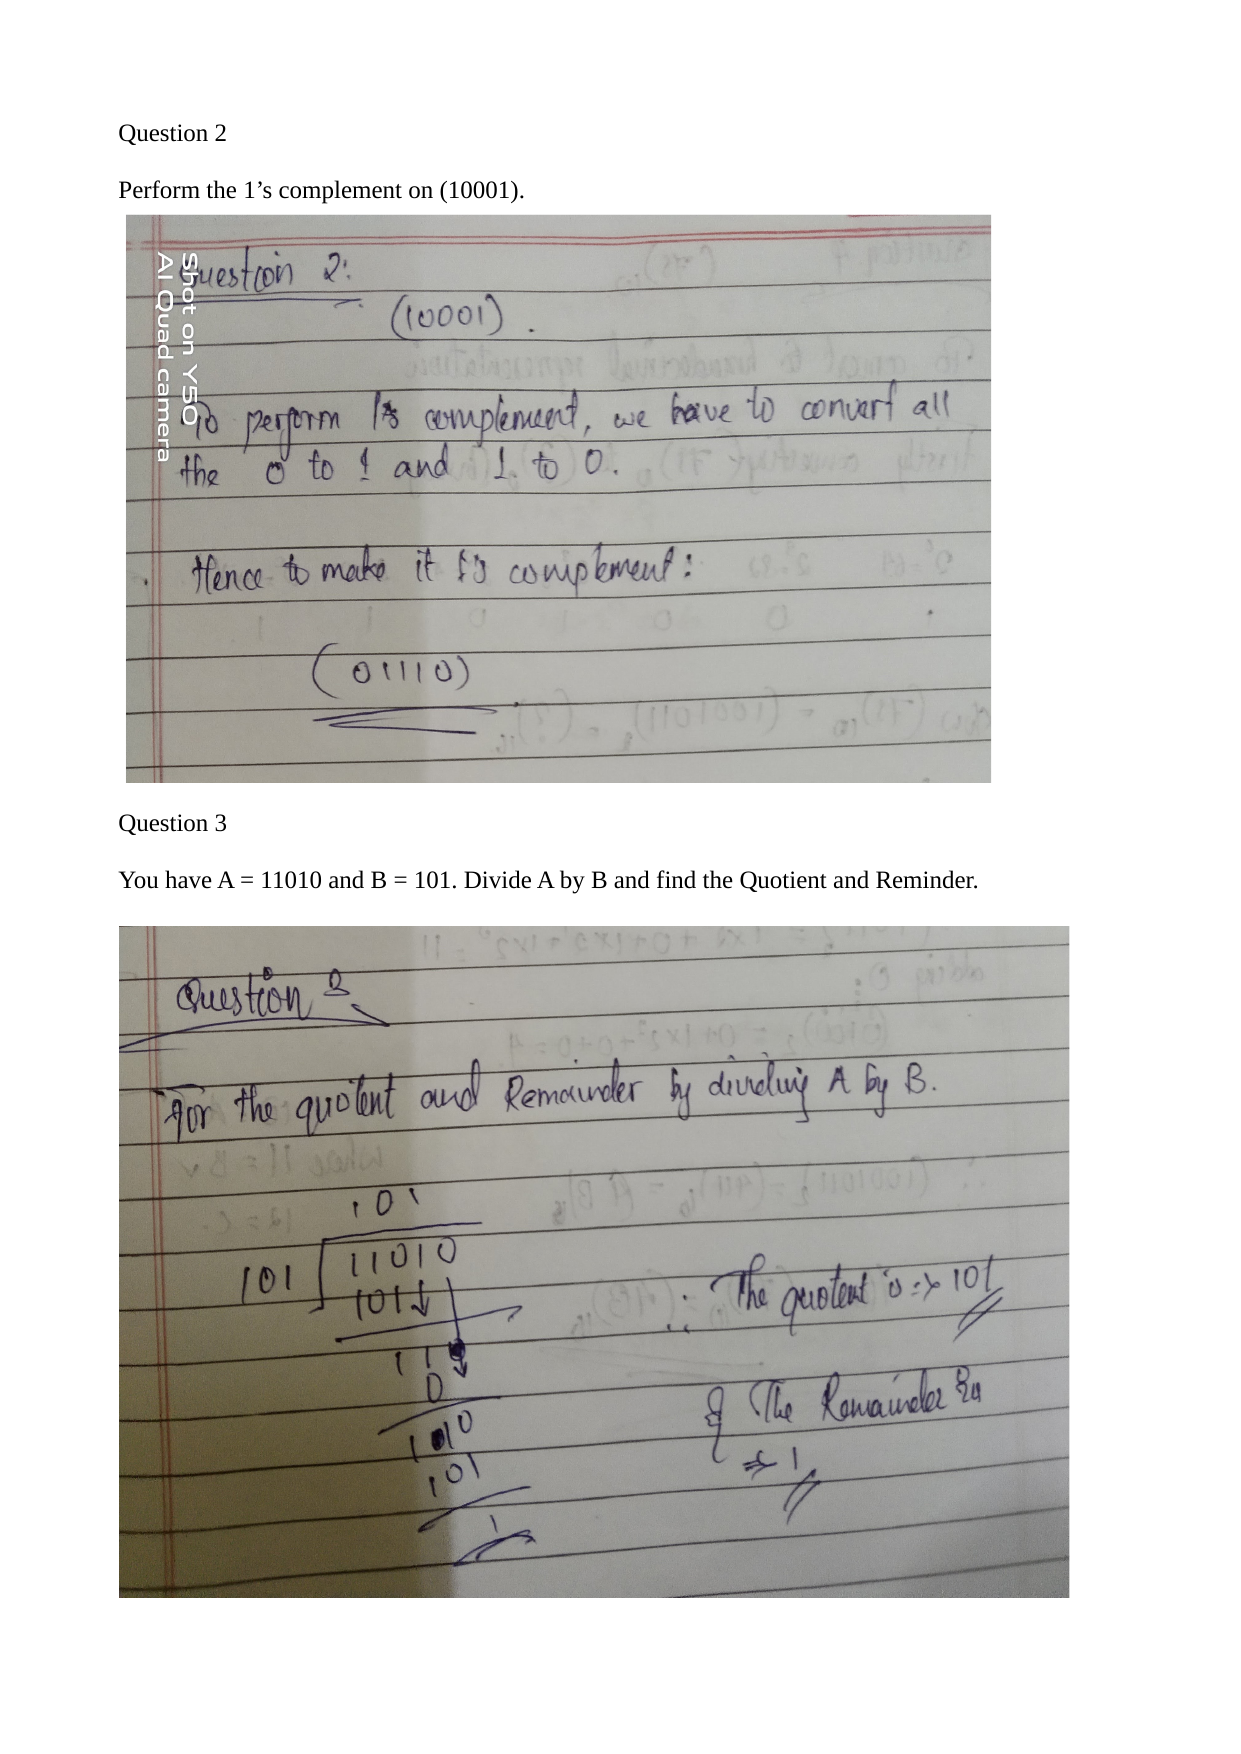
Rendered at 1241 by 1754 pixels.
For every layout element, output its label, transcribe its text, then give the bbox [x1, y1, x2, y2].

text Question 2 [118, 118, 1122, 147]
text Question 3 [118, 808, 1122, 837]
text You have A = 11010 and B = 101. Divide A by B and find the Quotient and Reminder. [118, 866, 1122, 894]
text Perform the 1’s complement on (10001). [118, 176, 1122, 204]
